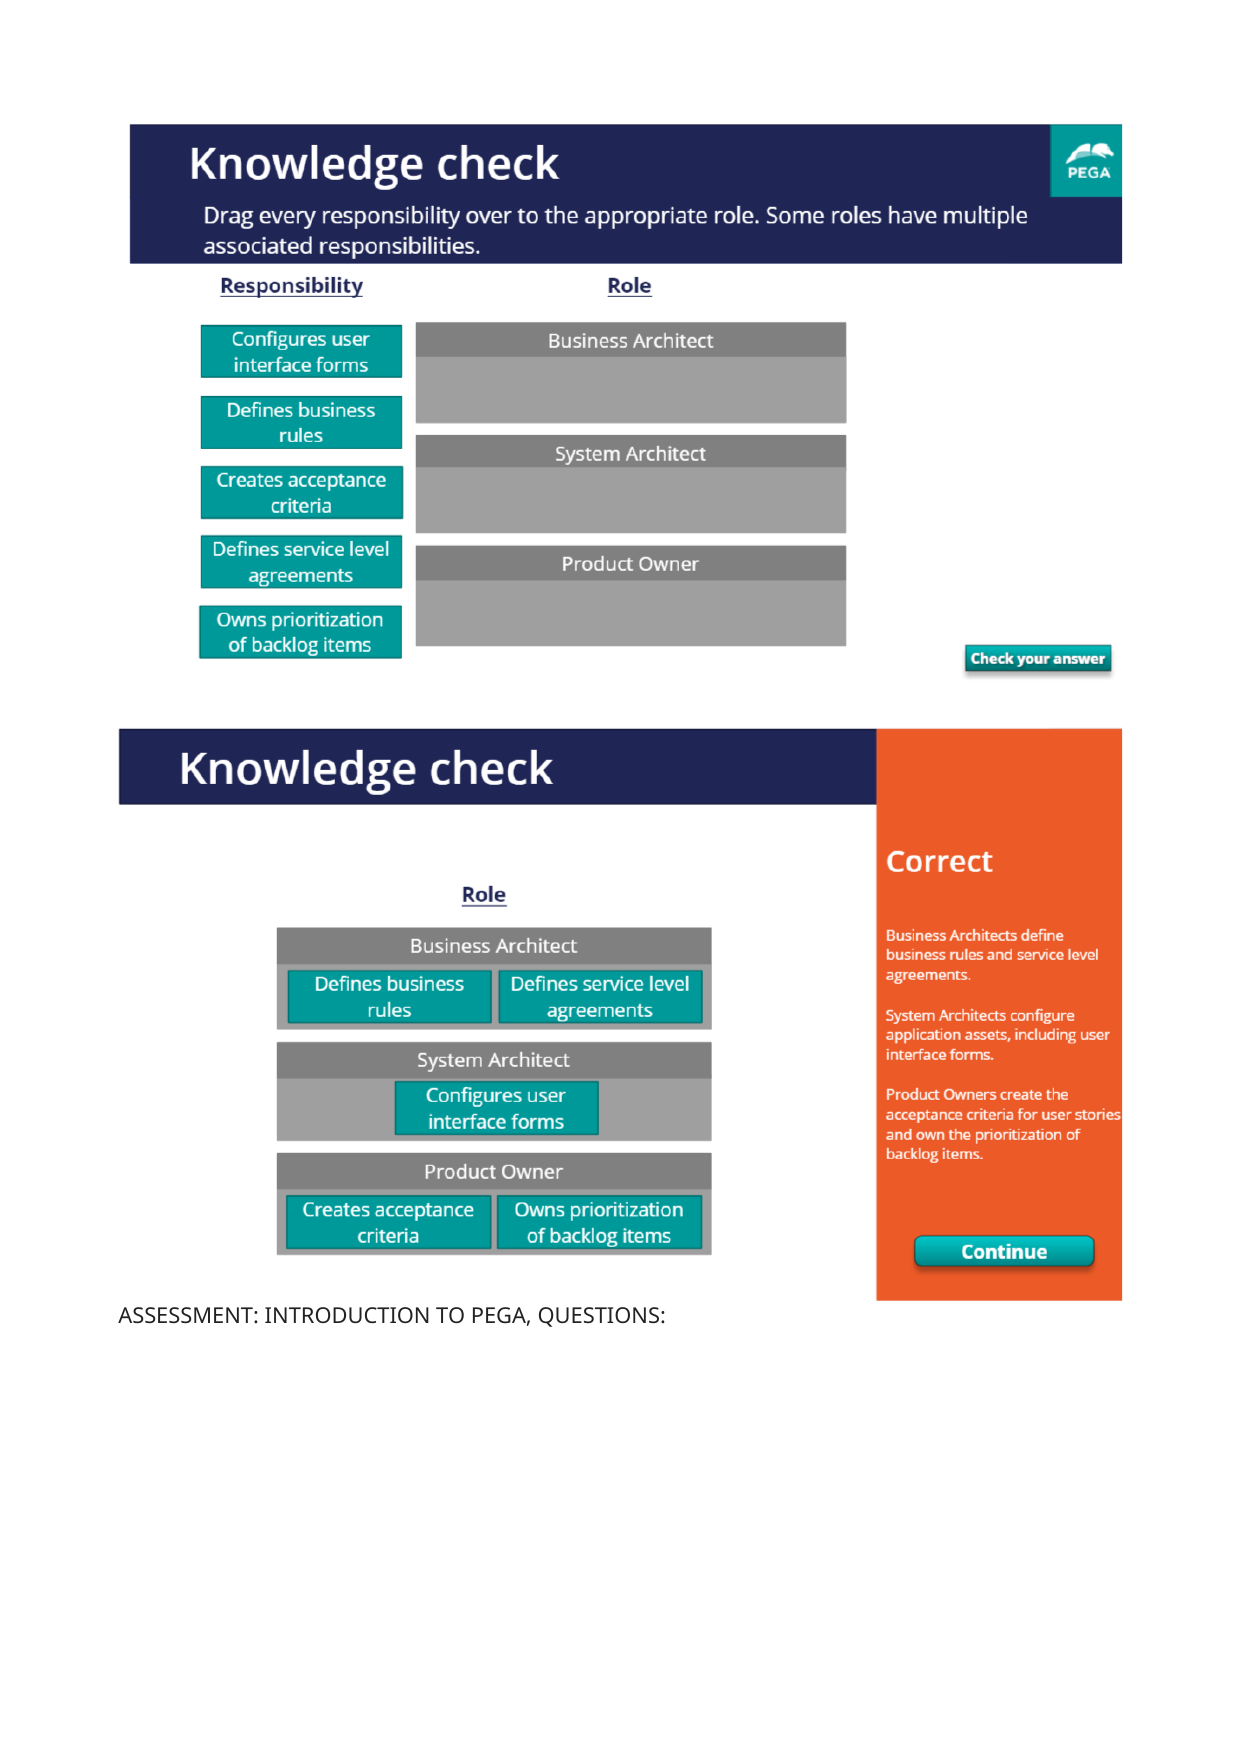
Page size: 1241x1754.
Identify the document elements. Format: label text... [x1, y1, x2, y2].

text ASSESSMENT: INTRODUCTION TO PEGA, QUESTIONS: [118, 1301, 1122, 1330]
